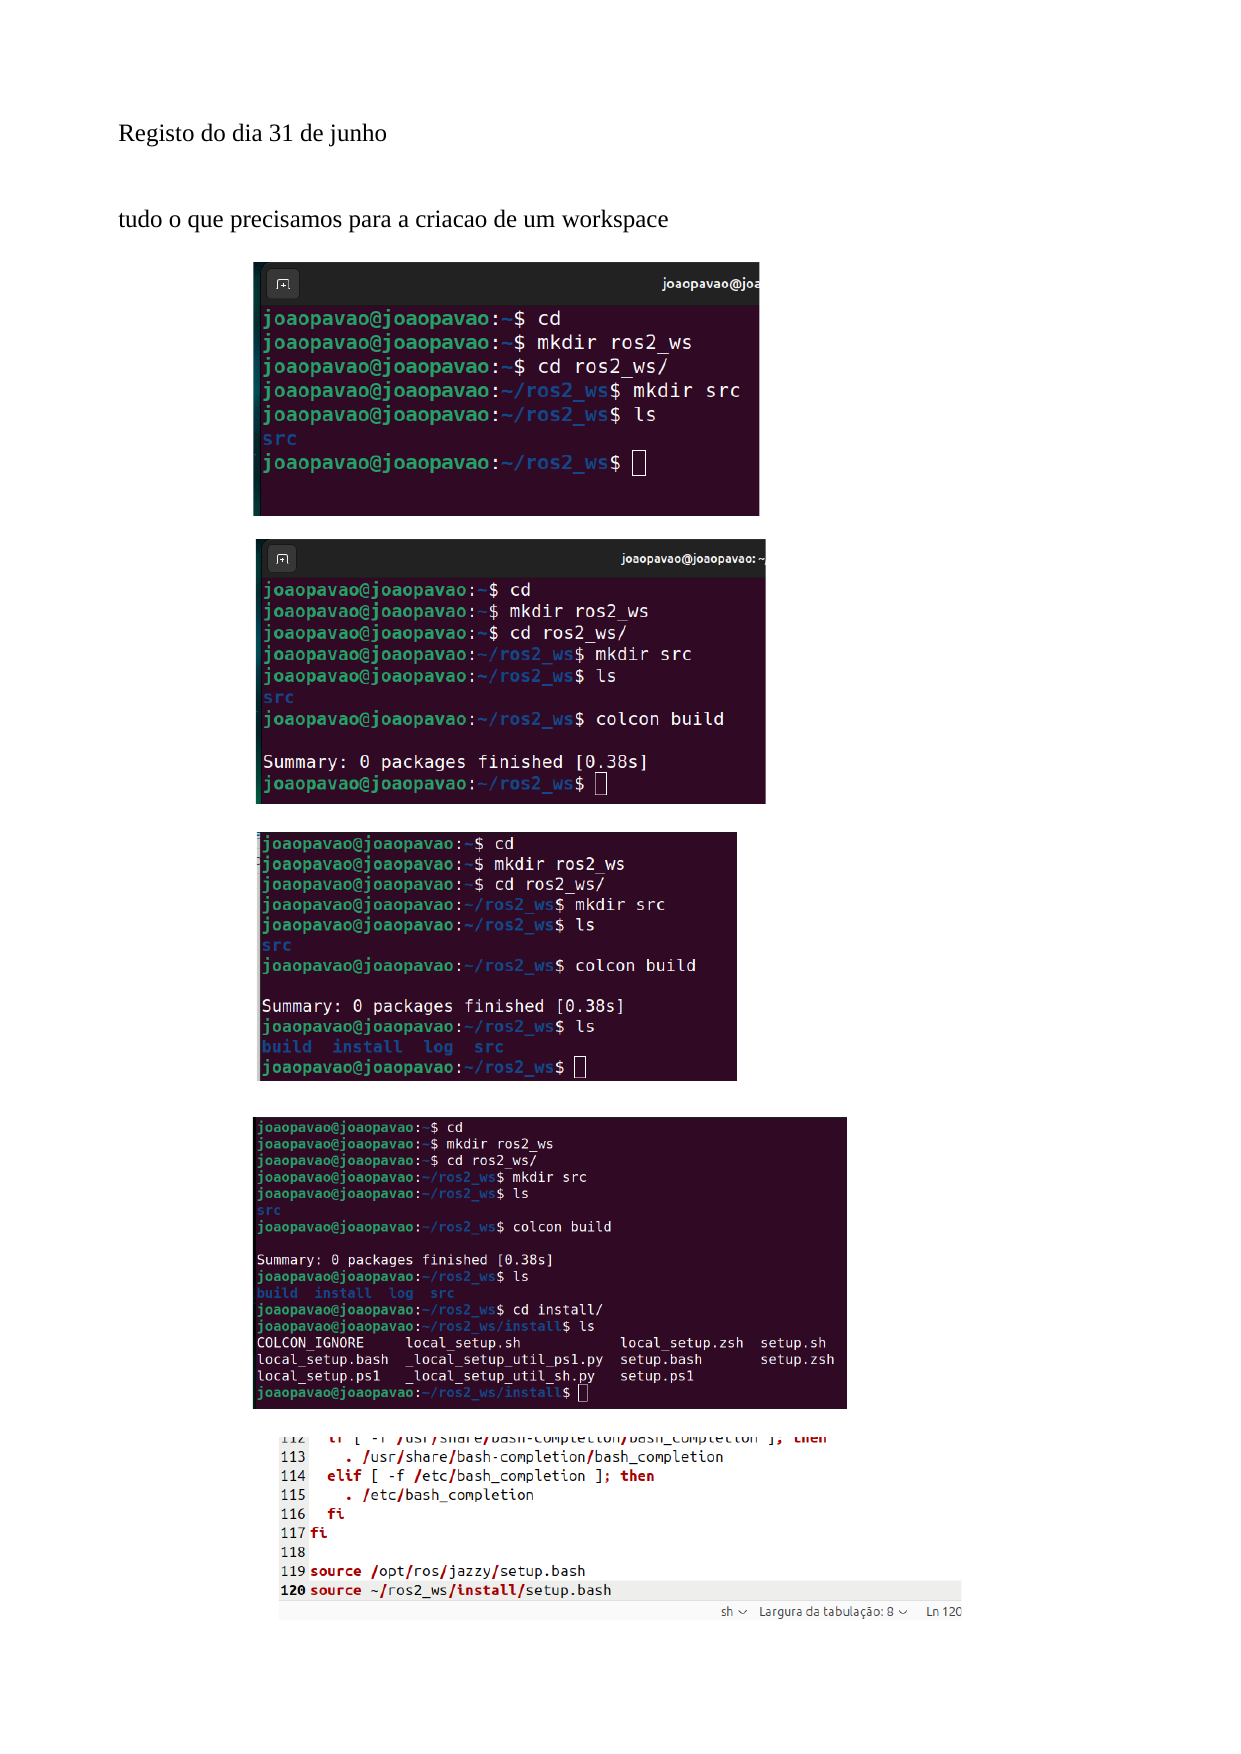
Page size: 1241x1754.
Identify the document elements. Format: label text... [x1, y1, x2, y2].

picture [255, 539, 766, 804]
text Registo do dia 31 de junho [118, 118, 1122, 147]
picture [253, 262, 760, 516]
picture [278, 1437, 962, 1620]
text tudo o que precisamos para a criacao de um workspace [118, 204, 1122, 233]
picture [252, 1117, 847, 1409]
picture [256, 832, 737, 1081]
